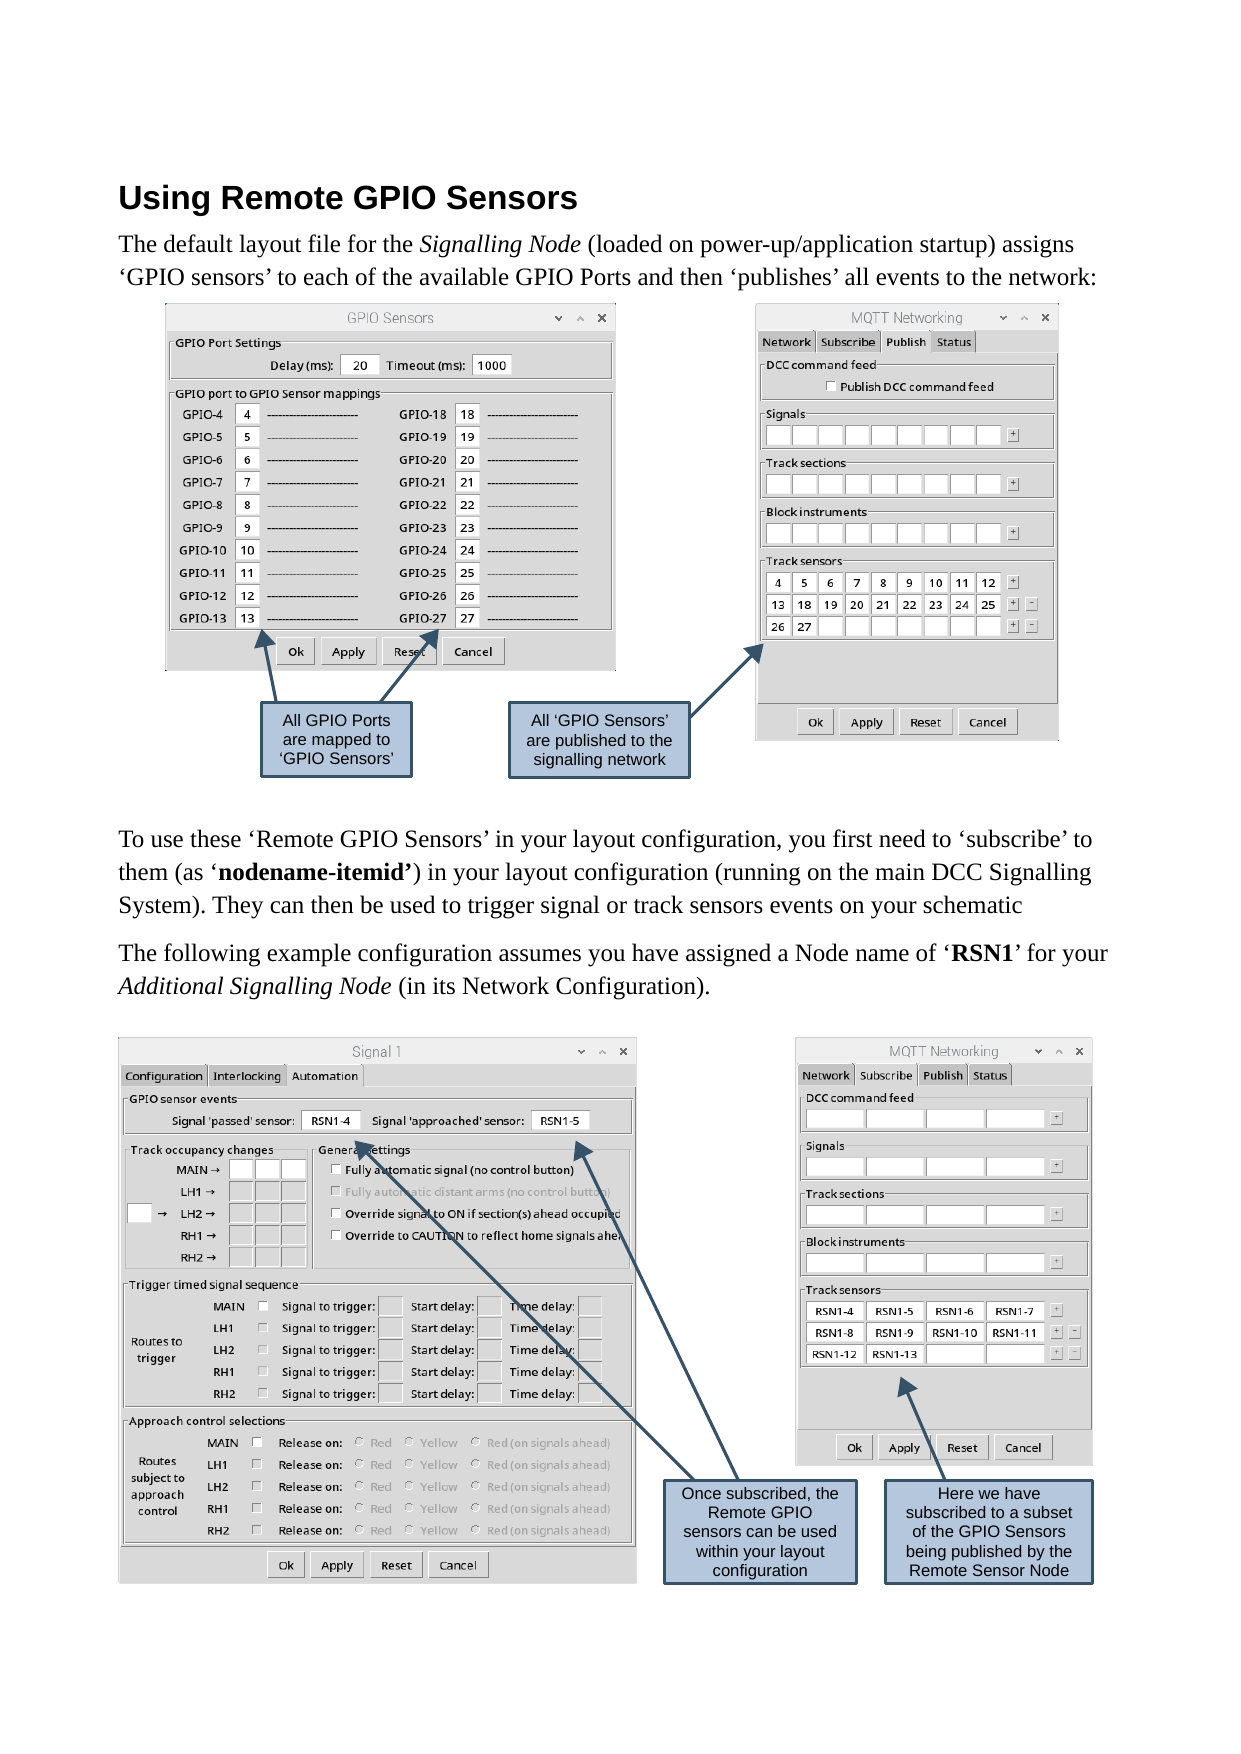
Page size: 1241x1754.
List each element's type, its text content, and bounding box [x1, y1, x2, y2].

subtitle Using Remote GPIO Sensors [118, 139, 1122, 216]
picture [165, 303, 616, 671]
text To use these ‘Remote GPIO Sensors’ in your layout configuration, you first need to ‘subscribe’ to them (as ‘nodename-itemid’) in your layout configuration (running on the main DCC Signalling System). They can then be used to trigger signal or track sensors events on your schematic [118, 824, 1122, 919]
text The default layout file for the Signalling Node (loaded on power-up/application startup) assigns ‘GPIO sensors’ to each of the available GPIO Ports and then ‘publishes’ all events to the network: [118, 229, 1122, 291]
text The following example configuration assumes you have assigned a Node name of ‘RSN1’ for your Additional Signalling Node (in its Network Configuration). [118, 938, 1122, 999]
picture [118, 1037, 637, 1584]
picture [795, 1037, 1093, 1466]
picture [755, 303, 1059, 741]
